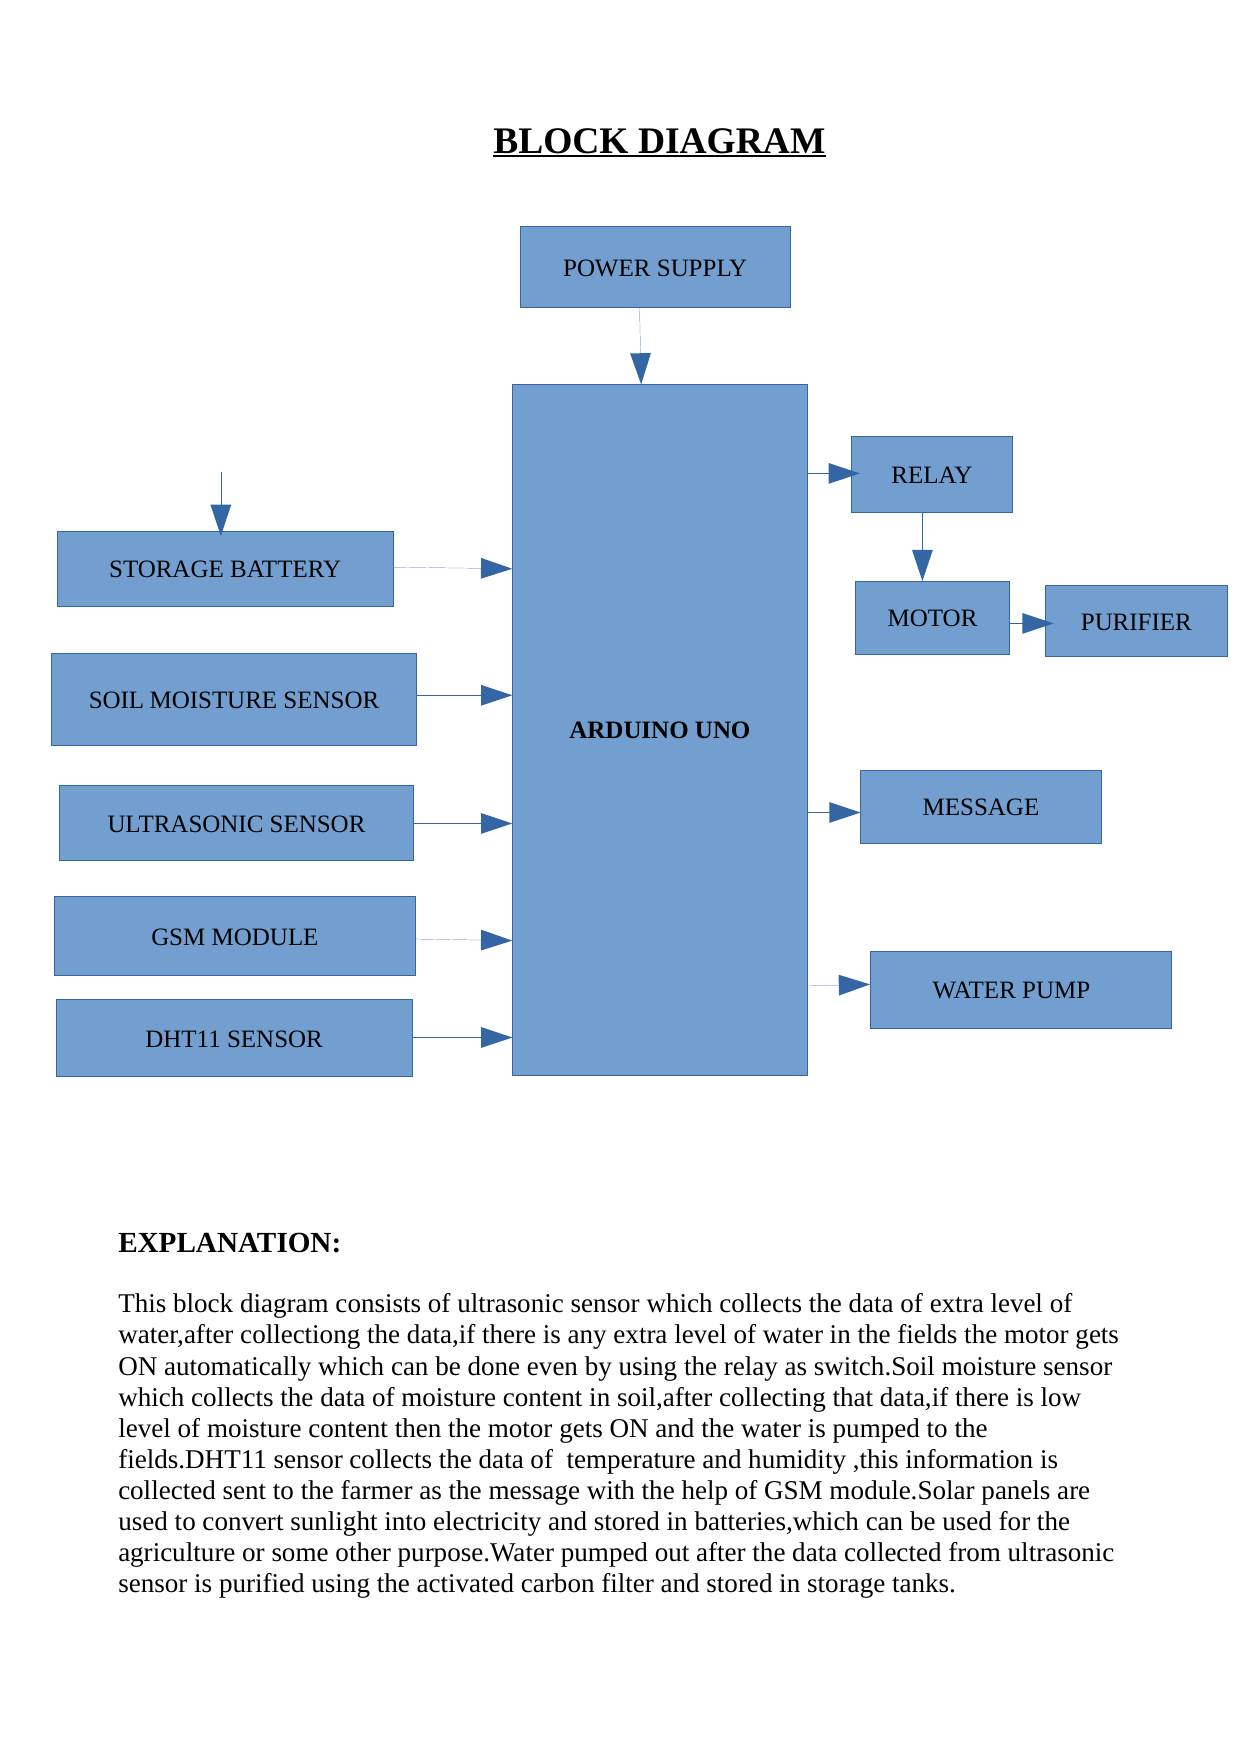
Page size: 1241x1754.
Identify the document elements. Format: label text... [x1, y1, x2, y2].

text EXPLANATION: [118, 1225, 1122, 1258]
text BLOCK DIAGRAM [118, 118, 1122, 161]
text This block diagram consists of ultrasonic sensor which collects the data of extra level of water,after collectiong the data,if there is any extra level of water in the fields the motor gets ON automatically which can be done even by using the relay as switch.Soil moisture sensor which collects the data of moisture content in soil,after collecting that data,if there is low level of moisture content then the motor gets ON and the water is pumped to the fields.DHT11 sensor collects the data of temperature and humidity ,this information is collected sent to the farmer as the message with the help of GSM module.Solar panels are used to convert sunlight into electricity and stored in batteries,which can be used for the agriculture or some other purpose.Water pumped out after the data collected from ultrasonic sensor is purified using the activated carbon filter and stored in storage tanks. [118, 1287, 1122, 1599]
